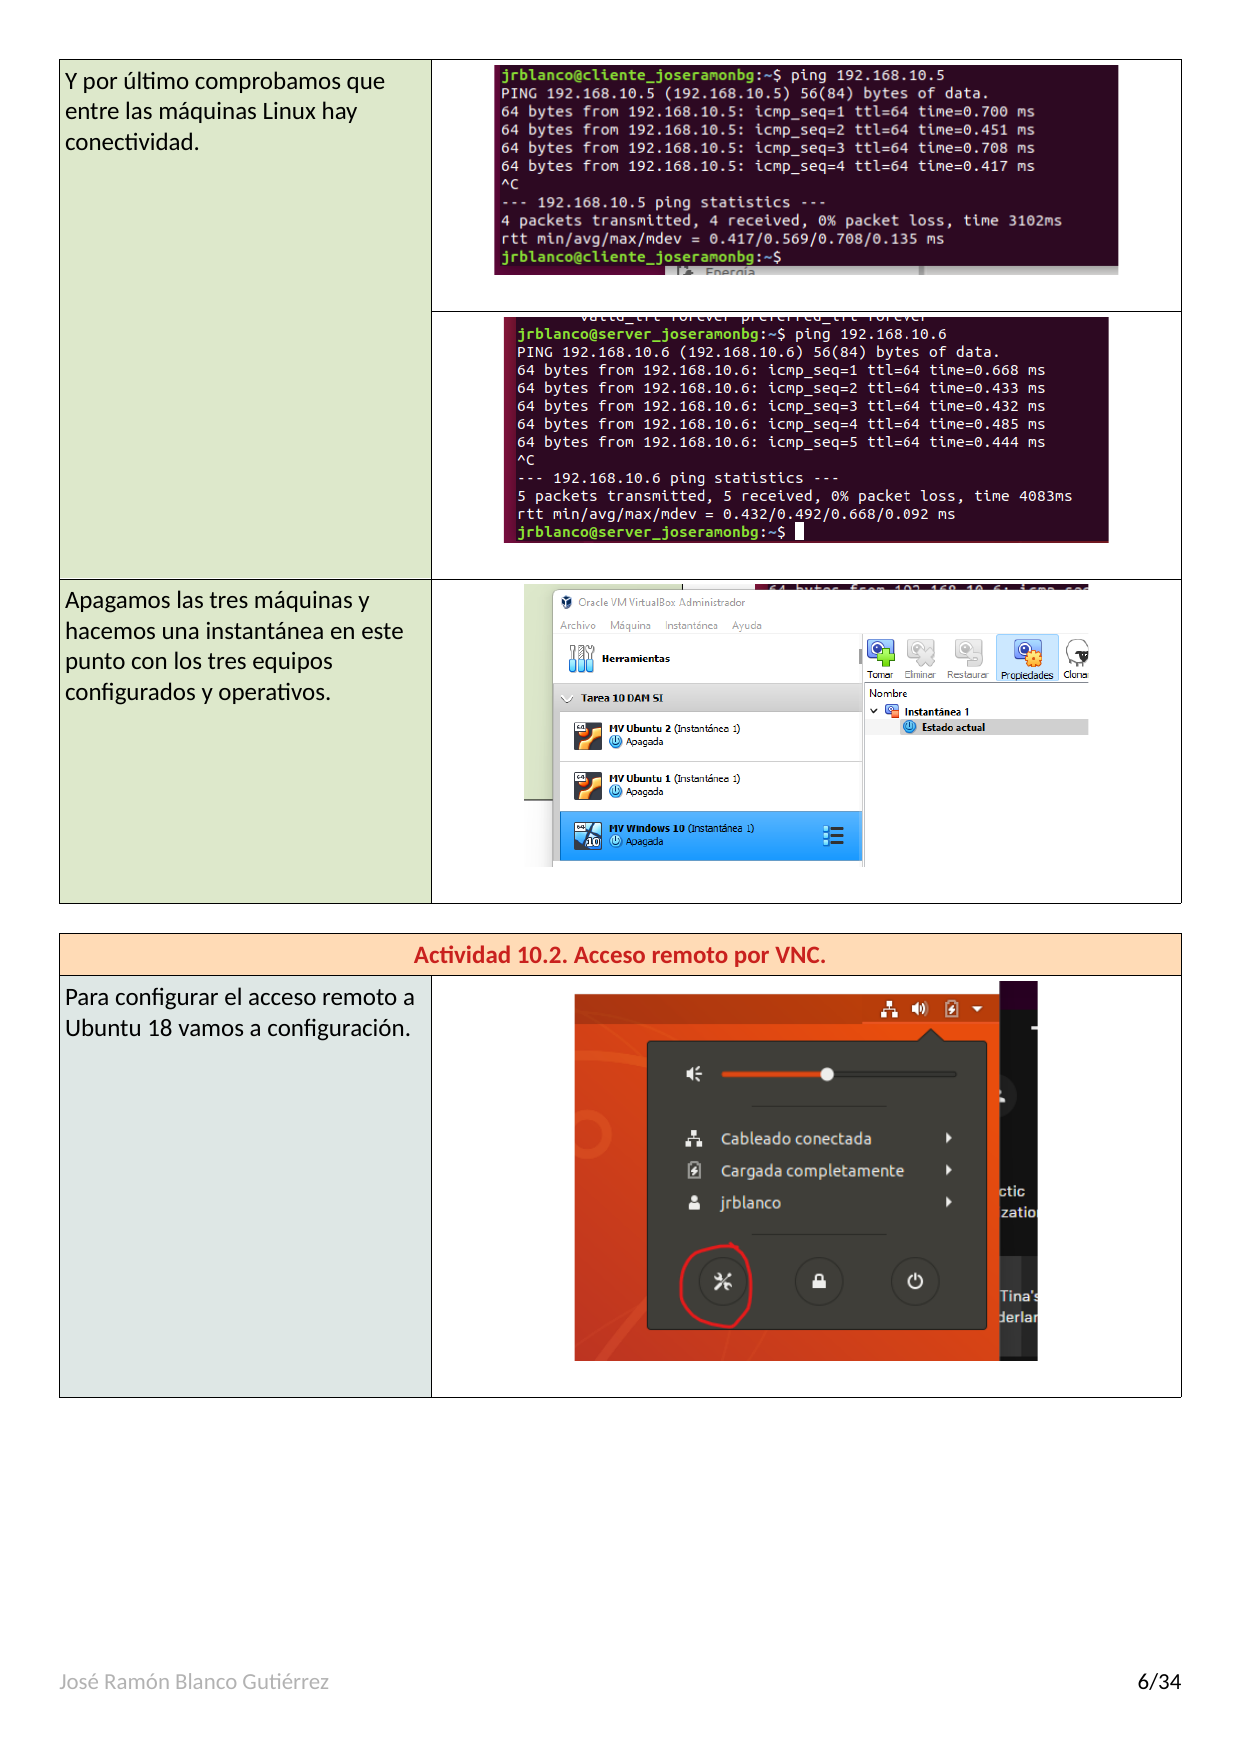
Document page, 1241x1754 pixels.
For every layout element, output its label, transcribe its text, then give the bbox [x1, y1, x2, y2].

table_cell [432, 60, 1181, 311]
table_cell [432, 580, 1181, 903]
picture [524, 584, 1089, 867]
table_cell Y por último comprobamos que entre las máquinas Linux hay conectividad. [60, 60, 431, 578]
table_cell [432, 312, 1181, 578]
picture [494, 65, 1119, 275]
picture [503, 317, 1109, 543]
table_cell [432, 976, 1181, 1397]
table_cell Para configurar el acceso remoto a Ubuntu 18 vamos a configuración. [60, 976, 431, 1397]
table_cell Apagamos las tres máquinas y hacemos una instantánea en este punto con los tres equipos configurados y operativos. [60, 580, 431, 903]
table_header Actividad 10.2. Acceso remoto por VNC. [60, 934, 1181, 975]
picture [574, 981, 1038, 1361]
